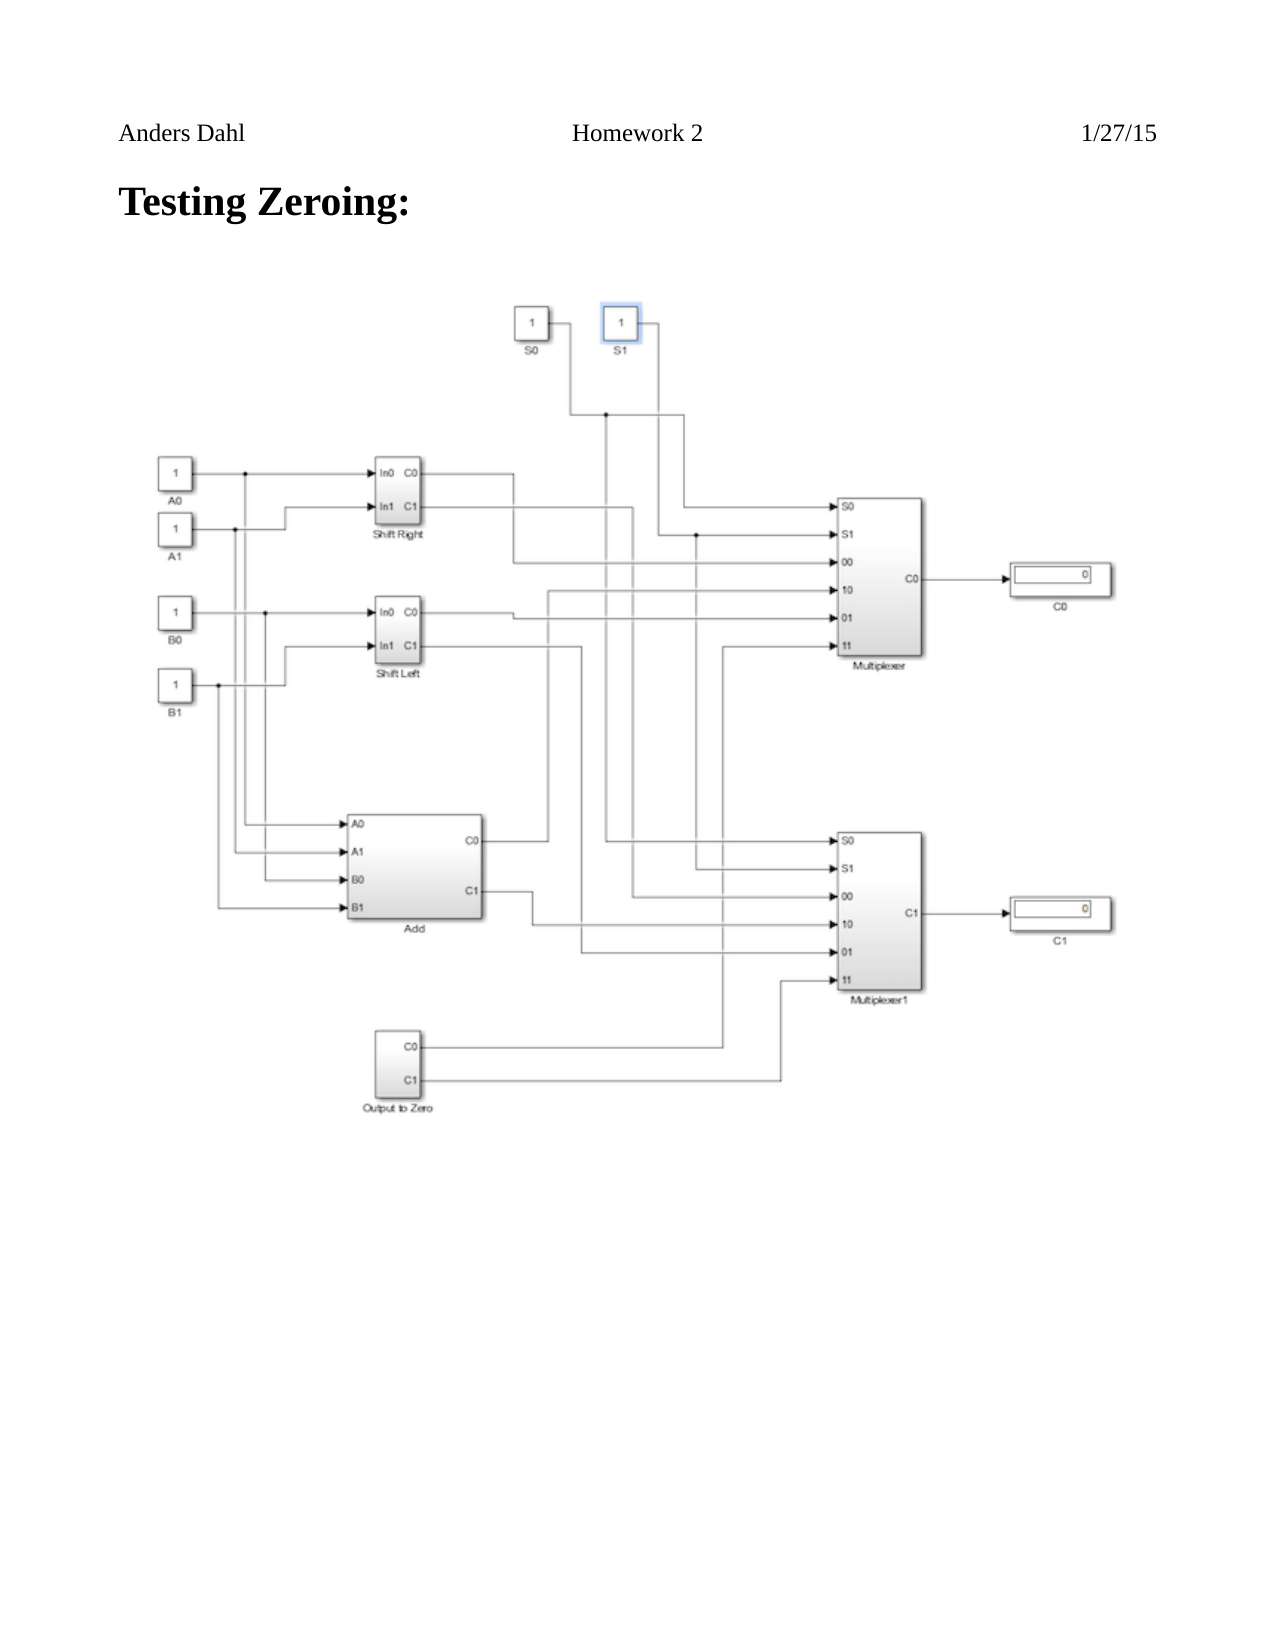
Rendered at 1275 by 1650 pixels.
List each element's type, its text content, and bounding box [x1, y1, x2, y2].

picture [118, 272, 1157, 1141]
text Testing Zeroing: [118, 176, 1157, 224]
